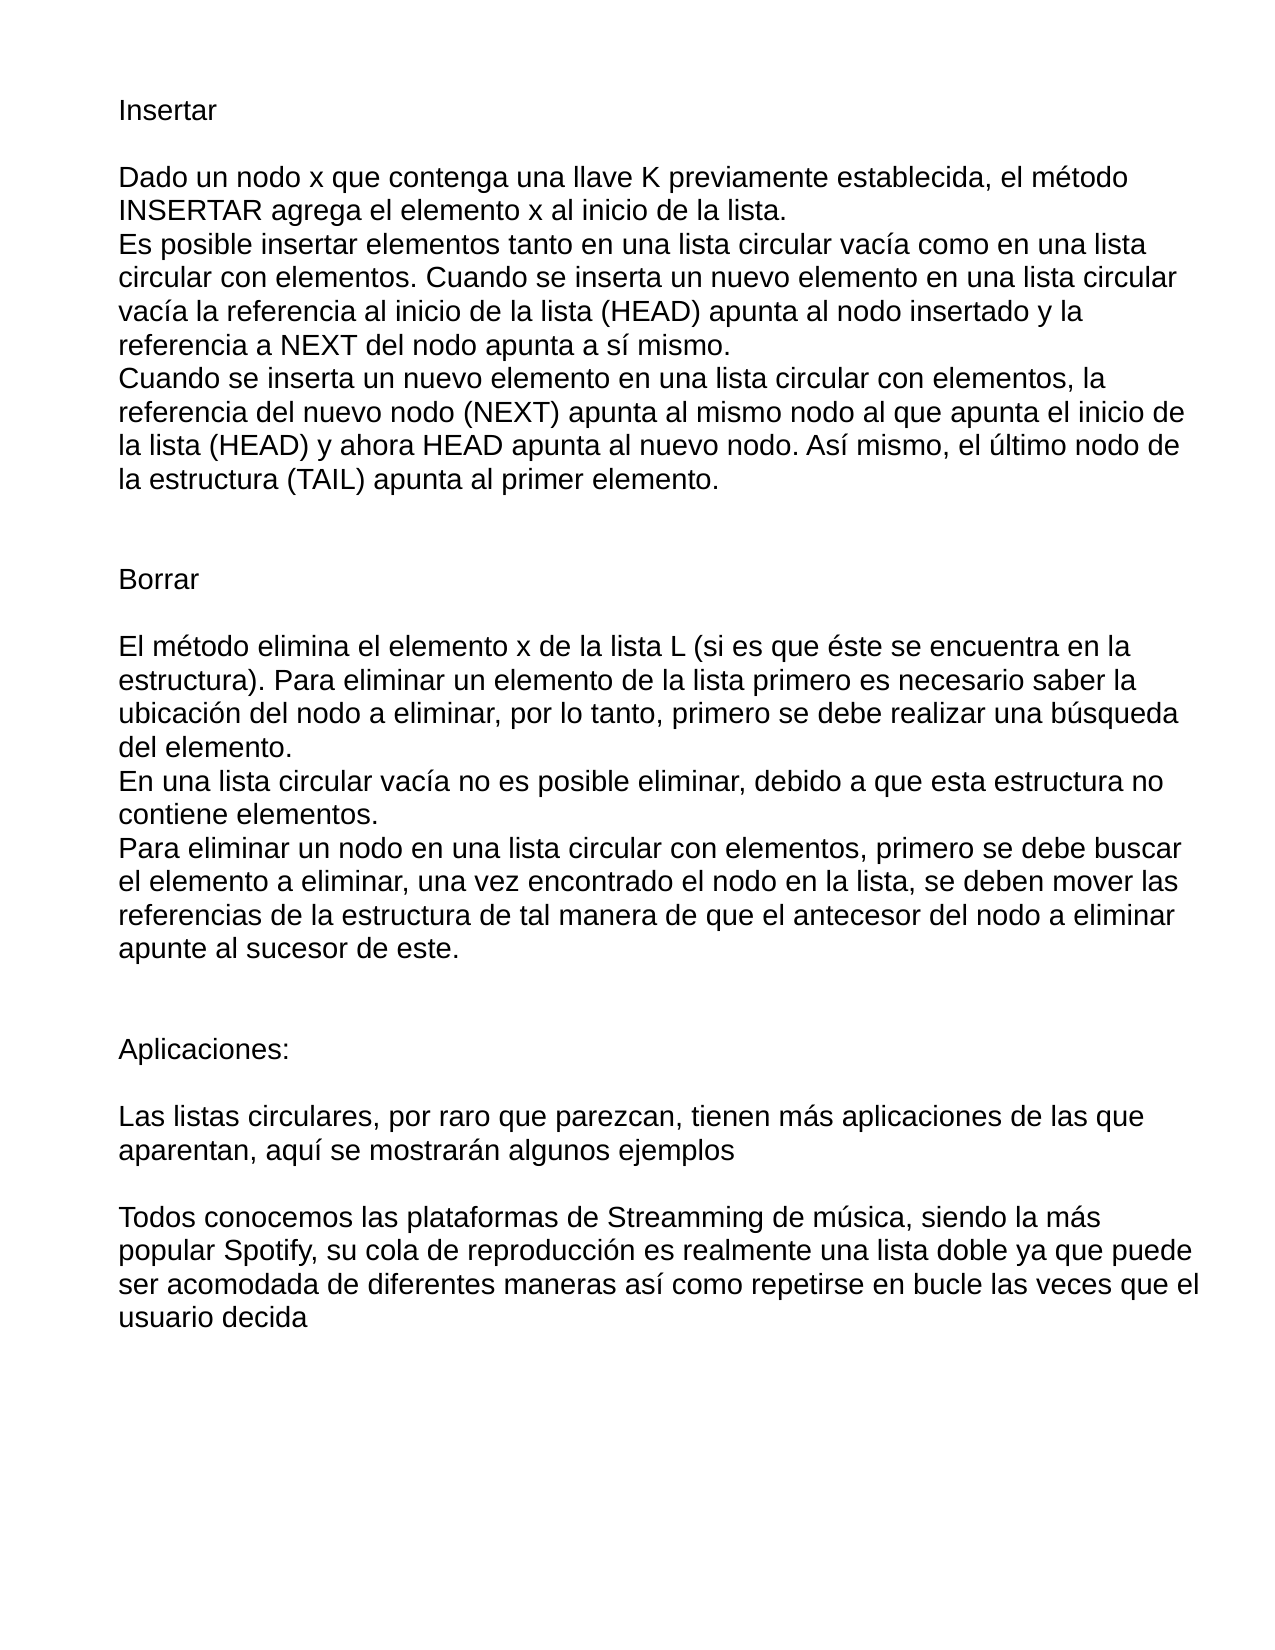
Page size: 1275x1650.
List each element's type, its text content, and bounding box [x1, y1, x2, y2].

text Dado un nodo x que contenga una llave K previamente establecida, el método INSERTAR agrega el elemento x al inicio de la lista. [118, 160, 1205, 227]
text Cuando se inserta un nuevo elemento en una lista circular con elementos, la referencia del nuevo nodo (NEXT) apunta al mismo nodo al que apunta el inicio de la lista (HEAD) y ahora HEAD apunta al nuevo nodo. Así mismo, el último nodo de la estructura (TAIL) apunta al primer elemento. [118, 361, 1205, 495]
text Borrar [118, 562, 1205, 596]
text Para eliminar un nodo en una lista circular con elementos, primero se debe buscar el elemento a eliminar, una vez encontrado el nodo en la lista, se deben mover las referencias de la estructura de tal manera de que el antecesor del nodo a eliminar apunte al sucesor de este. [118, 831, 1205, 965]
text Aplicaciones: [118, 1032, 1205, 1065]
text Es posible insertar elementos tanto en una lista circular vacía como en una lista circular con elementos. Cuando se inserta un nuevo elemento en una lista circular vacía la referencia al inicio de la lista (HEAD) apunta al nodo insertado y la referencia a NEXT del nodo apunta a sí mismo. [118, 227, 1205, 361]
text El método elimina el elemento x de la lista L (si es que éste se encuentra en la estructura). Para eliminar un elemento de la lista primero es necesario saber la ubicación del nodo a eliminar, por lo tanto, primero se debe realizar una búsqueda del elemento. [118, 629, 1205, 763]
text Insertar [118, 93, 1205, 126]
text En una lista circular vacía no es posible eliminar, debido a que esta estructura no contiene elementos. [118, 763, 1205, 831]
text Las listas circulares, por raro que parezcan, tienen más aplicaciones de las que aparentan, aquí se mostrarán algunos ejemplos [118, 1099, 1205, 1166]
text Todos conocemos las plataformas de Streamming de música, siendo la más popular Spotify, su cola de reproducción es realmente una lista doble ya que puede ser acomodada de diferentes maneras así como repetirse en bucle las veces que el usuario decida [118, 1199, 1205, 1334]
